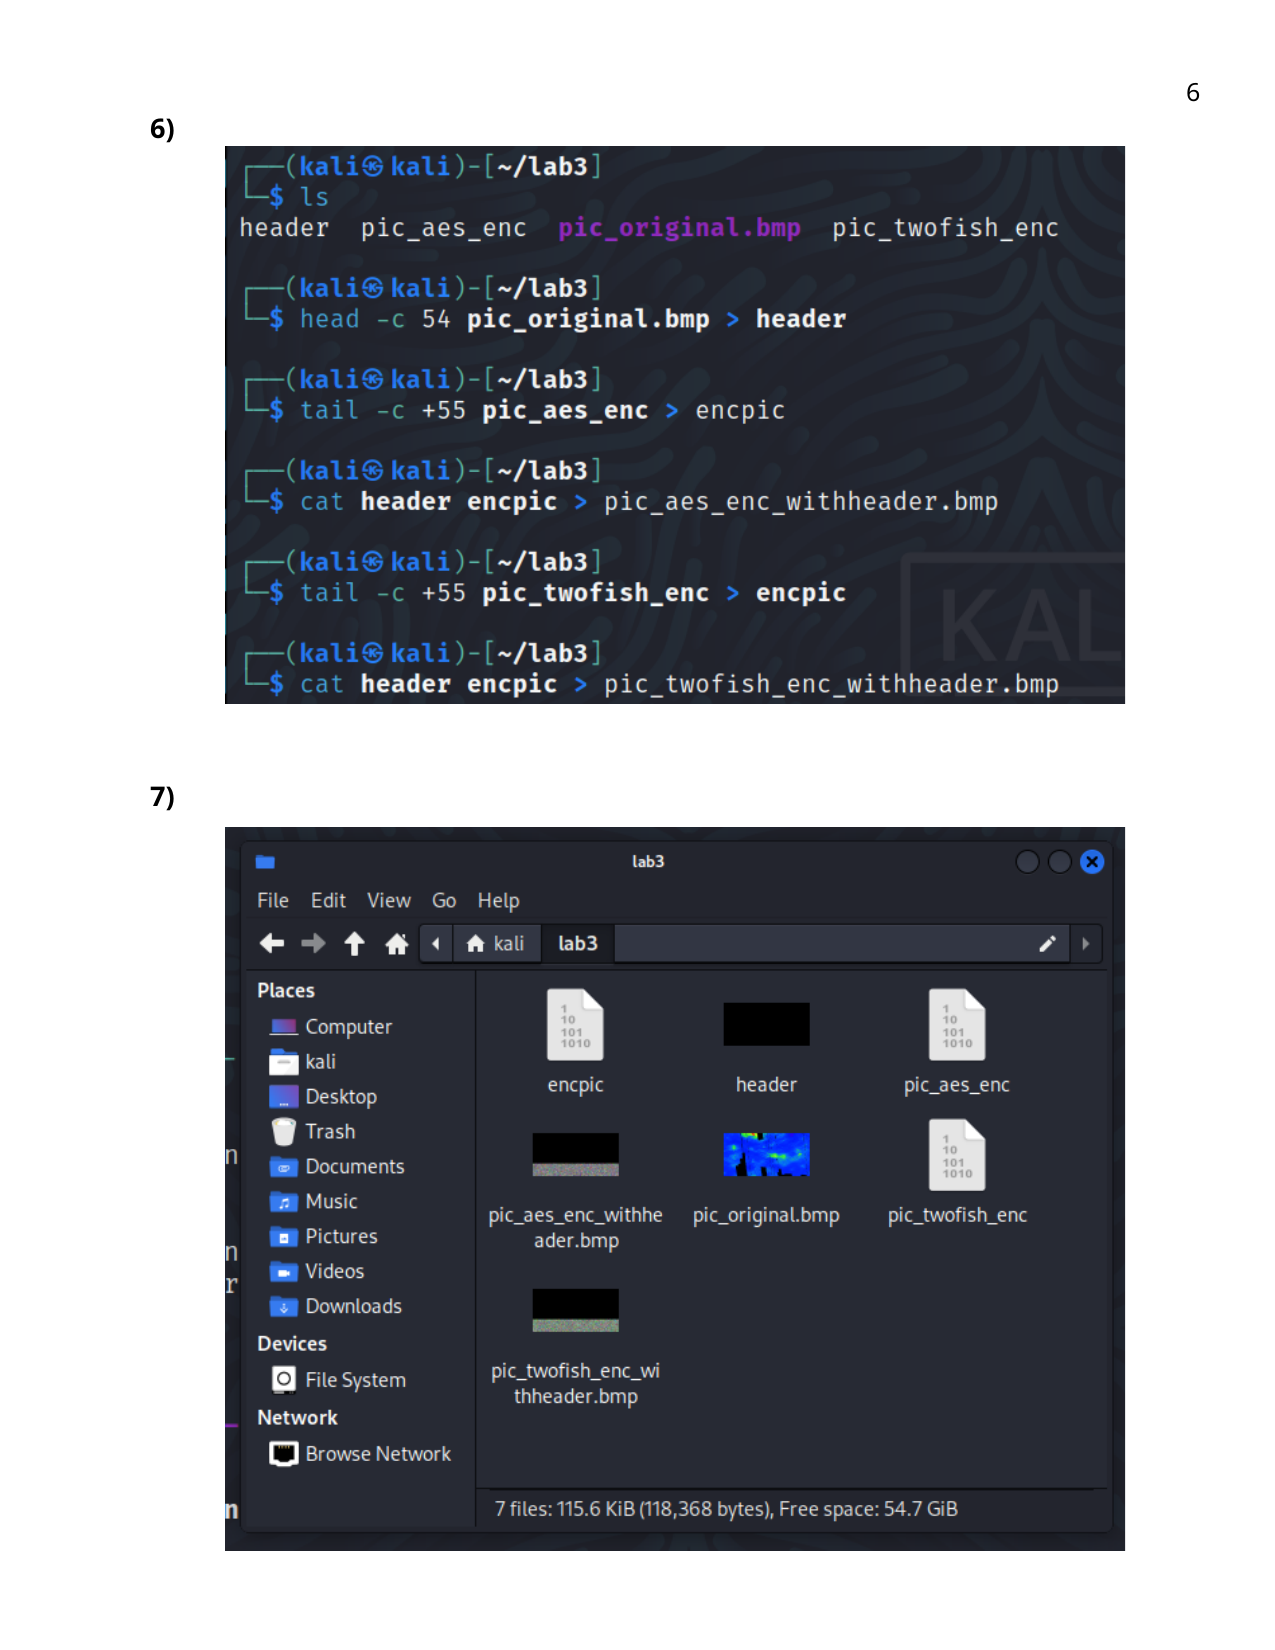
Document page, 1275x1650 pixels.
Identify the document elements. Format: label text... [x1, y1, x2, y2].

text 7) [150, 778, 1200, 814]
picture [225, 146, 1125, 704]
picture [225, 827, 1125, 1551]
text 6) [150, 109, 1200, 146]
